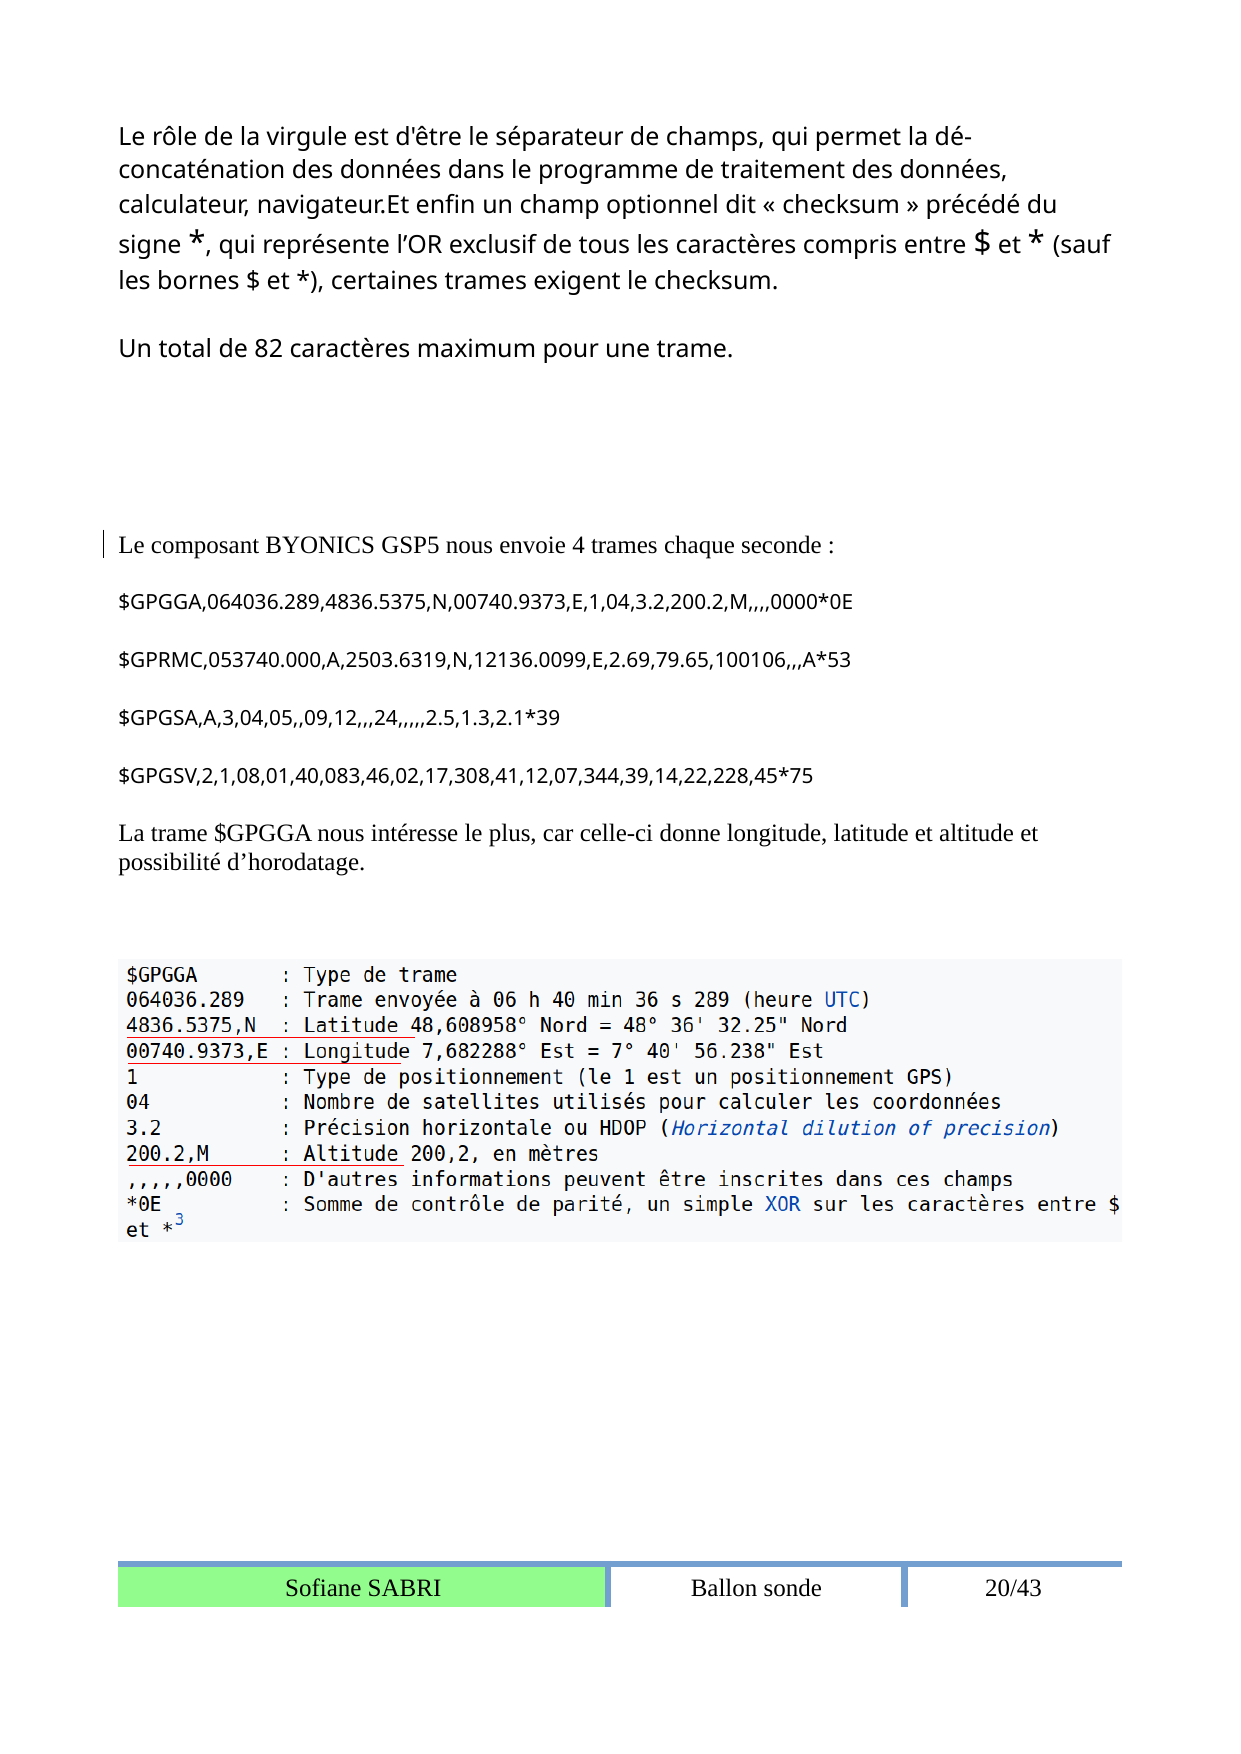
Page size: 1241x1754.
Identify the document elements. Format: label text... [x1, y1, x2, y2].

text $GPGGA,064036.289,4836.5375,N,00740.9373,E,1,04,3.2,200.2,M,,,,0000*0E [118, 587, 1122, 616]
text Le rôle de la virgule est d'être le séparateur de champs, qui permet la dé-concaténation des données dans le programme de traitement des données, calculateur, navigateur.Et enfin un champ optionnel dit « checksum » précédé du signe *, qui représente l’OR exclusif de tous les caractères compris entre $ et * (sauf les bornes $ et *), certaines trames exigent le checksum. [118, 118, 1122, 297]
text $GPGSV,2,1,08,01,40,083,46,02,17,308,41,12,07,344,39,14,22,228,45*75 [118, 761, 1122, 789]
text $GPGSA,A,3,04,05,,09,12,,,24,,,,,2.5,1.3,2.1*39 [118, 703, 1122, 731]
text La trame $GPGGA nous intéresse le plus, car celle-ci donne longitude, latitude et altitude et possibilité d’horodatage. [118, 818, 1122, 876]
text $GPRMC,053740.000,A,2503.6319,N,12136.0099,E,2.69,79.65,100106,,,A*53 [118, 645, 1122, 673]
text Le composant BYONICS GSP5 nous envoie 4 trames chaque seconde : [118, 530, 1122, 558]
text Un total de 82 caractères maximum pour une trame. [118, 331, 1122, 365]
picture [118, 959, 1123, 1242]
